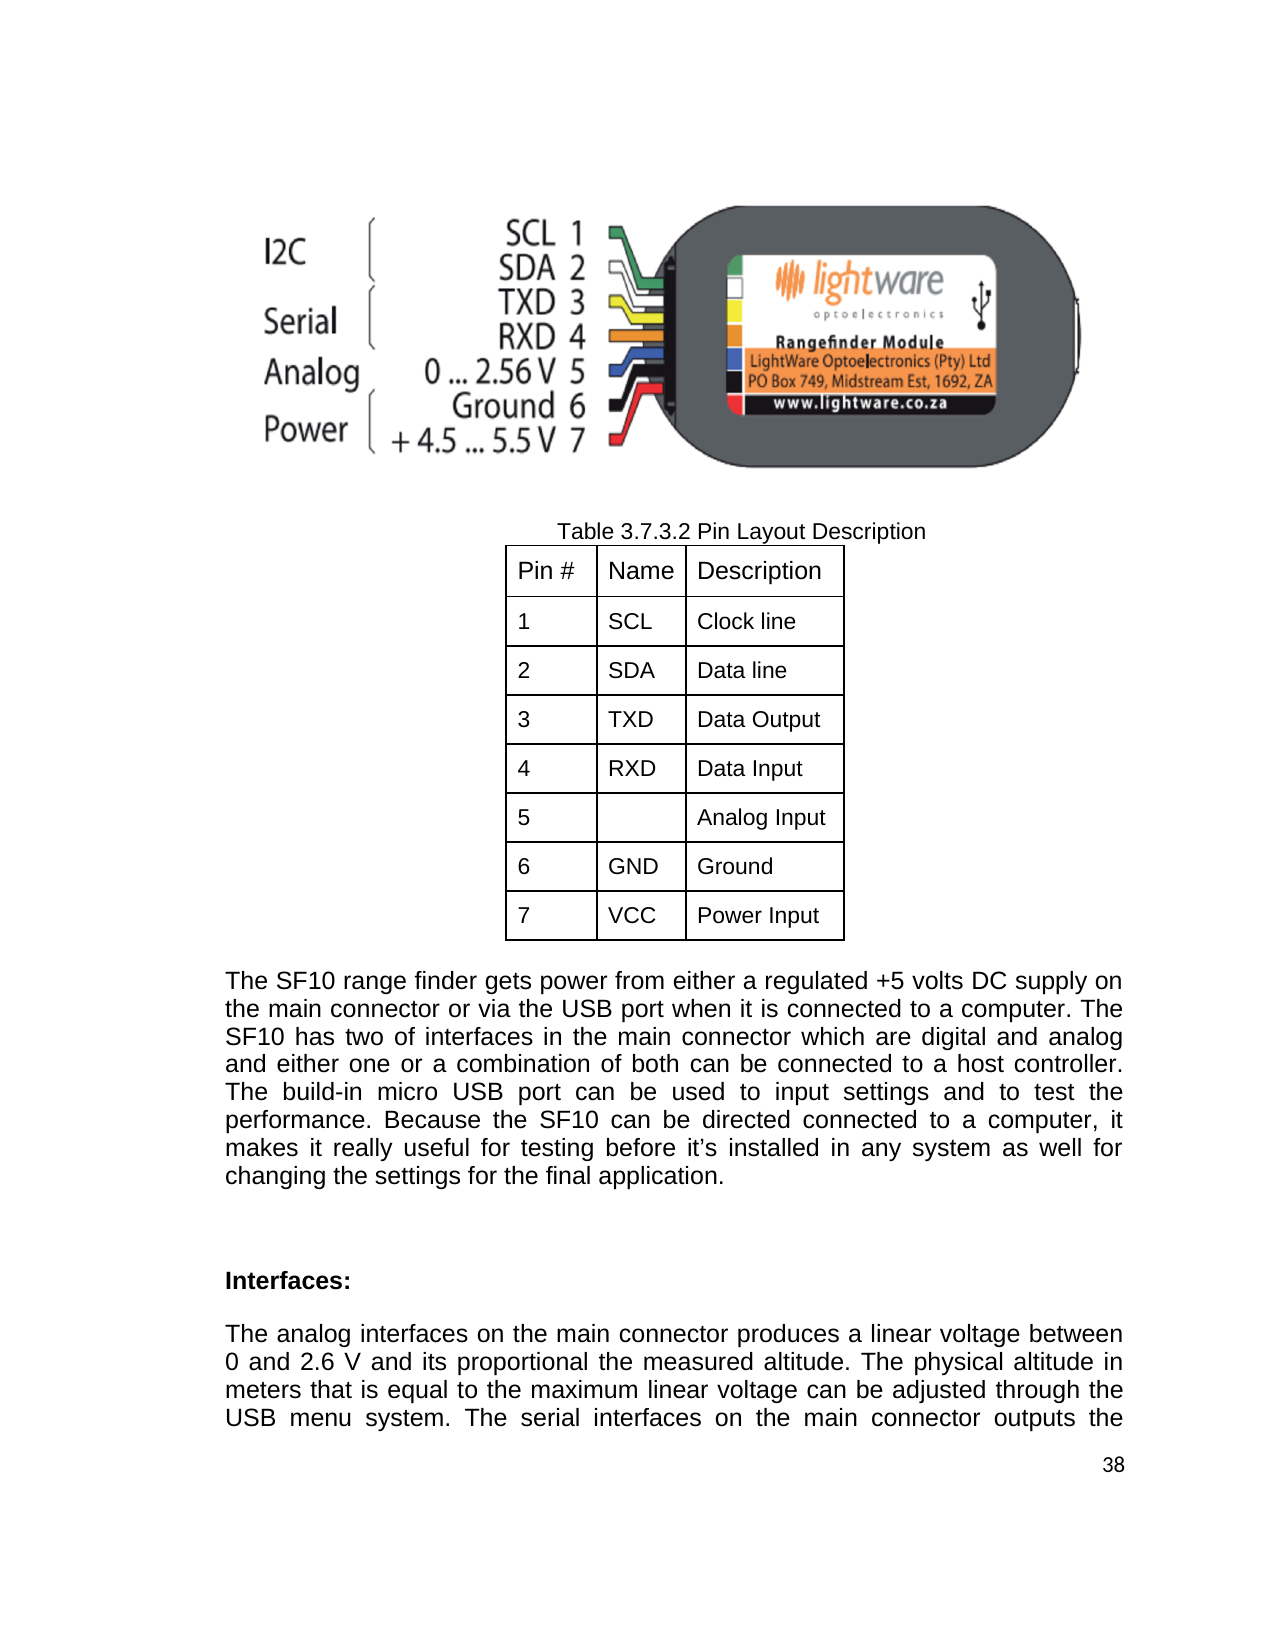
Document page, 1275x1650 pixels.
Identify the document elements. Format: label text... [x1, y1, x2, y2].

table_cell Clock line [687, 597, 843, 645]
table_cell Ground [687, 843, 843, 890]
table_header Pin # [507, 546, 596, 596]
table_cell 4 [507, 745, 596, 792]
table_cell 5 [507, 794, 596, 841]
text The analog interfaces on the main connector produces a linear voltage between 0 and 2.6 V and its proportional the measured altitude. The physical altitude in meters that is equal to the maximum linear voltage can be adjusted through the USB menu system. The serial interfaces on the main connector outputs the [225, 1320, 1125, 1432]
table_cell [598, 794, 685, 841]
table_cell GND [598, 843, 685, 890]
table_cell Power Input [687, 892, 843, 939]
table_cell Data Input [687, 745, 843, 792]
table_header Name [598, 546, 685, 596]
table_cell Data line [687, 647, 843, 694]
table_cell VCC [598, 892, 685, 939]
text Interfaces: [225, 1267, 1125, 1294]
table_cell TXD [598, 696, 685, 743]
table_cell 2 [507, 647, 596, 694]
table_cell Analog Input [687, 794, 843, 841]
table_cell SCL [598, 597, 685, 645]
table_cell 3 [507, 696, 596, 743]
table_cell SDA [598, 647, 685, 694]
table_cell Data Output [687, 696, 843, 743]
table_cell 7 [507, 892, 596, 939]
text Table 3.7.3.2 Pin Layout Description [525, 519, 1125, 544]
table_cell 1 [507, 597, 596, 645]
table_header Description [687, 546, 843, 596]
picture [247, 150, 1103, 494]
table_cell 6 [507, 843, 596, 890]
text The SF10 range finder gets power from either a regulated +5 volts DC supply on the main connector or via the USB port when it is connected to a computer. The SF10 has two of interfaces in the main connector which are digital and analog and either one or a combination of both can be connected to a host controller. The build-in micro USB port can be used to input settings and to test the performance. Because the SF10 can be directed connected to a computer, it makes it really useful for testing before it’s installed in any system as well for changing the settings for the final application. [225, 966, 1125, 1190]
table_cell RXD [598, 745, 685, 792]
